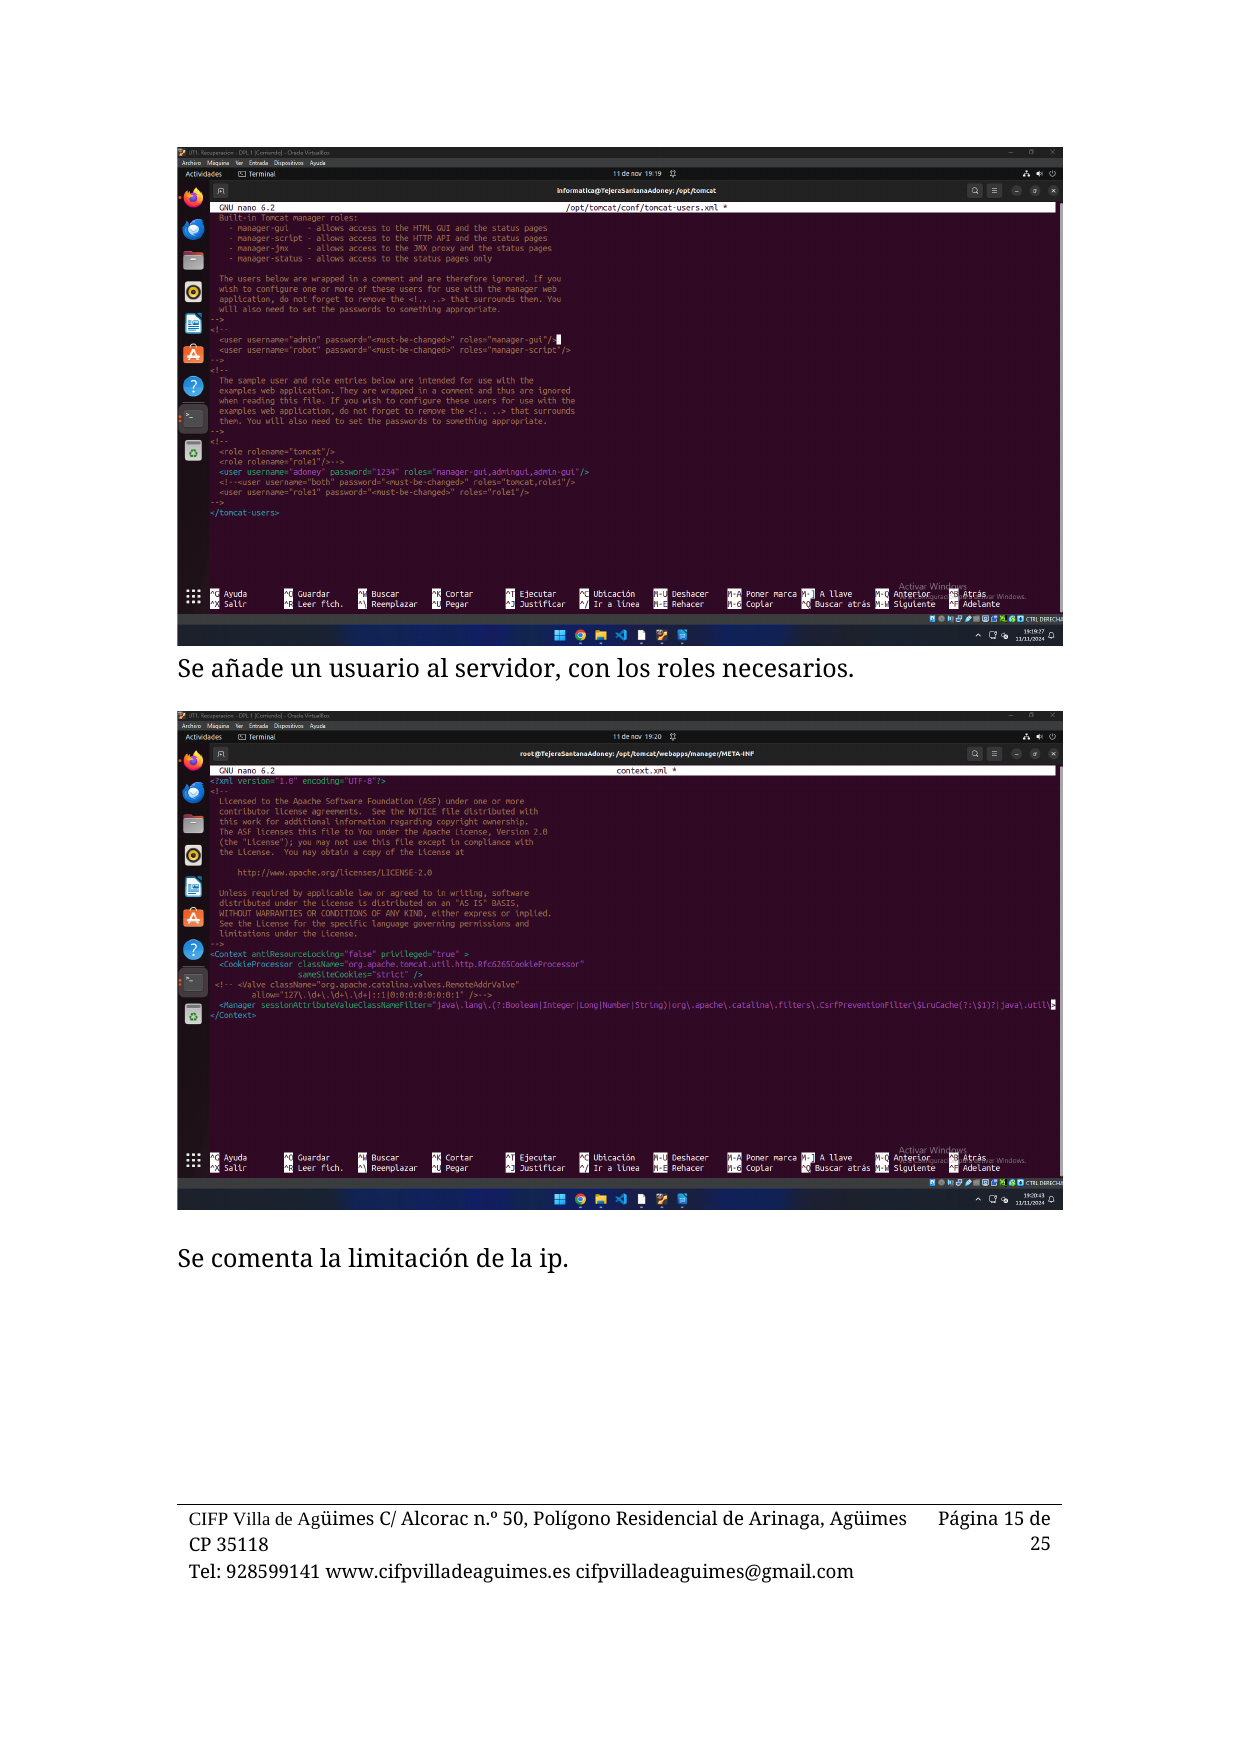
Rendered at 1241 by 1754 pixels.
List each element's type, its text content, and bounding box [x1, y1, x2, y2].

text Se añade un usuario al servidor, con los roles necesarios. [177, 646, 1063, 685]
text Se comenta la limitación de la ip. [177, 1210, 1063, 1274]
picture [177, 711, 1063, 1210]
picture [177, 147, 1063, 646]
